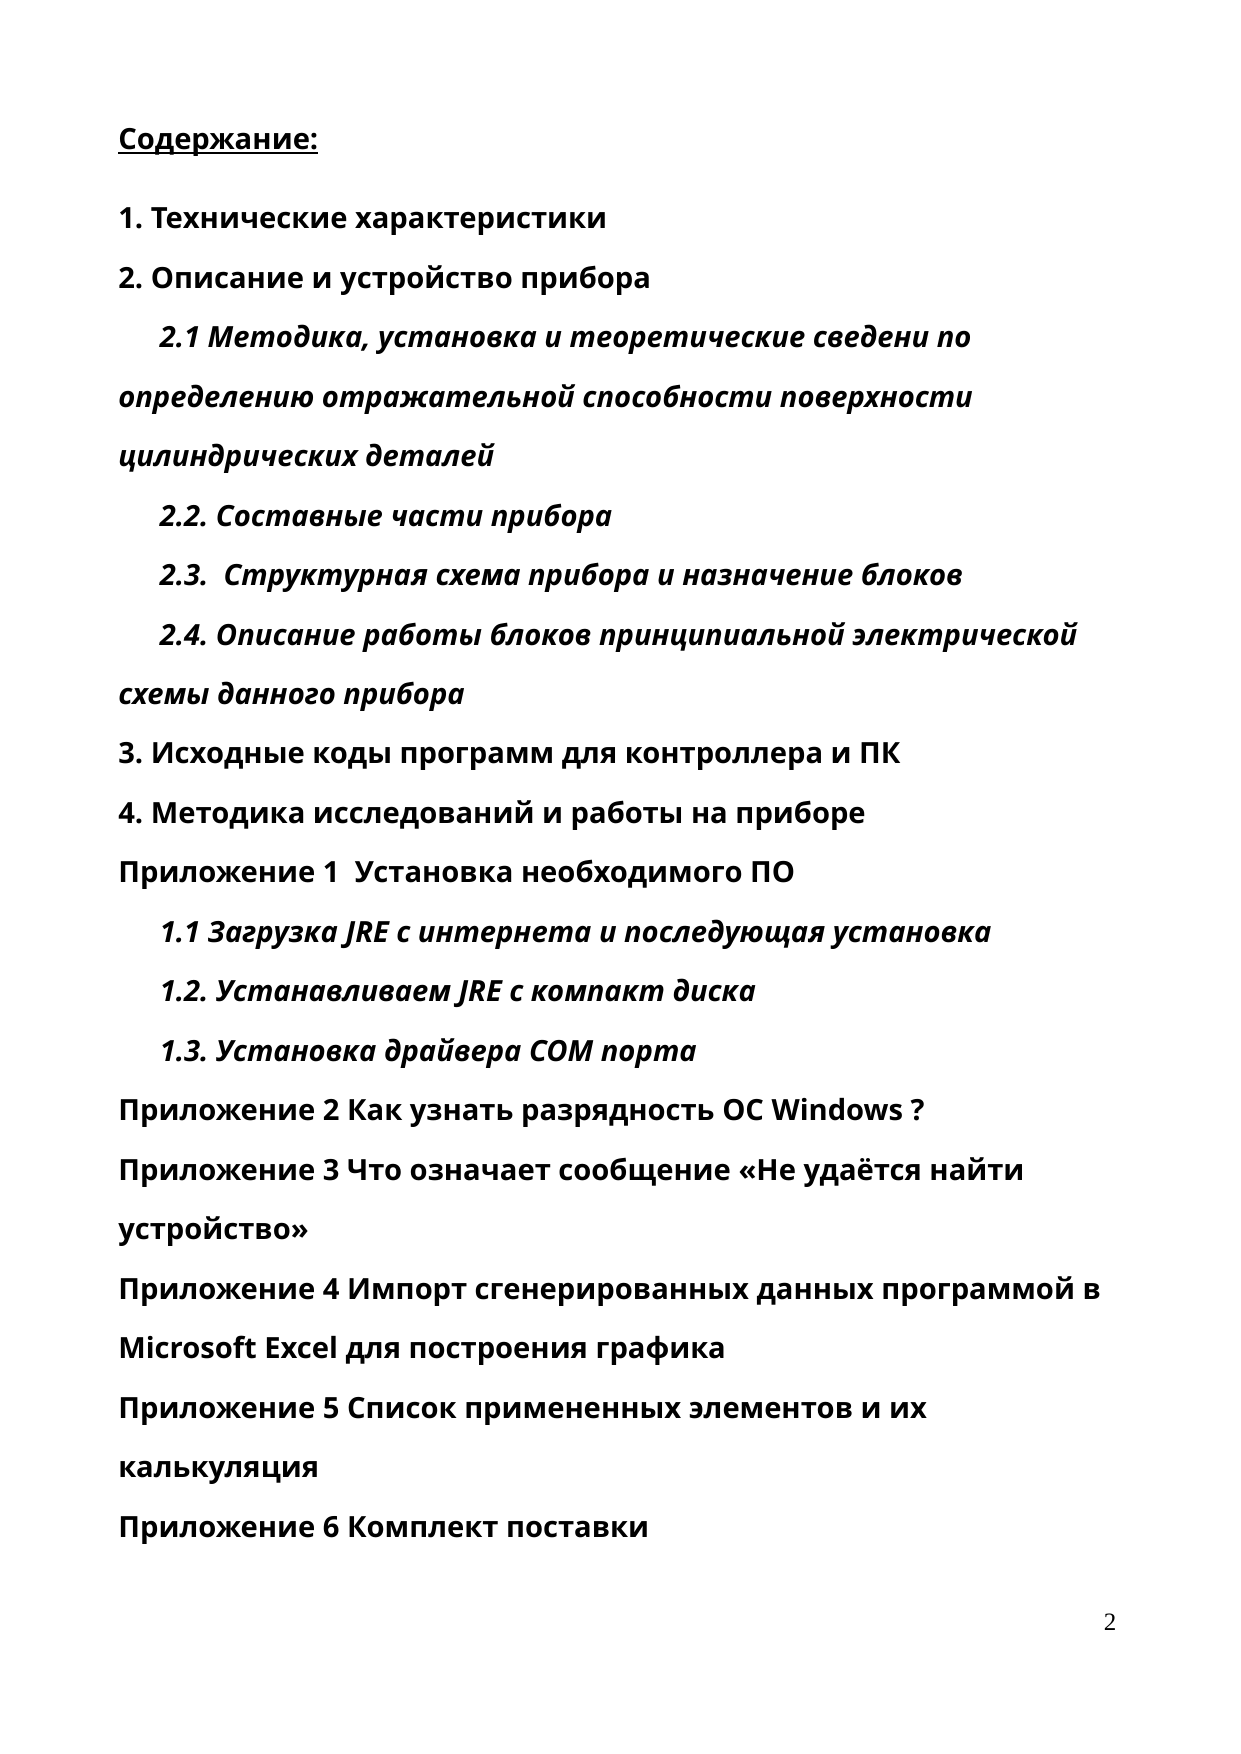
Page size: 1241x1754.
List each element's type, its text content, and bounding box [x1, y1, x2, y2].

text Приложение 6 Комплект поставки [118, 1506, 1122, 1546]
text 1. Технические характеристики [118, 197, 1122, 237]
text 1.2. Устанавливаем JRE с компакт диска [118, 971, 1122, 1010]
text Приложение 1 Установка необходимого ПО [118, 852, 1122, 891]
text Содержание: [118, 118, 1122, 158]
text 2.1 Методика, установка и теоретические сведени по определению отражательной способности поверхности цилиндрических деталей [118, 316, 1122, 475]
text 2.2. Составные части прибора [118, 495, 1122, 534]
text Приложение 2 Как узнать разрядность ОС Windows ? [118, 1090, 1122, 1129]
text 1.1 Загрузка JRE с интернета и последующая установка [118, 911, 1122, 951]
text 2. Описание и устройство прибора [118, 257, 1122, 297]
text 4. Методика исследований и работы на приборе [118, 792, 1122, 832]
text 3. Исходные коды программ для контроллера и ПК [118, 733, 1122, 772]
text Приложение 5 Список примененных элементов и их калькуляция [118, 1387, 1122, 1486]
text Приложение 3 Что означает сообщение «Не удаётся найти устройство» [118, 1149, 1122, 1248]
text 1.3. Установка драйвера СОМ порта [118, 1030, 1122, 1070]
text Приложение 4 Импорт сгенерированных данных программой в Microsoft Excel для построения графика [118, 1268, 1122, 1367]
text 2.4. Описание работы блоков принципиальной электрической схемы данного прибора [118, 614, 1122, 713]
text 2.3. Структурная схема прибора и назначение блоков [118, 554, 1122, 594]
